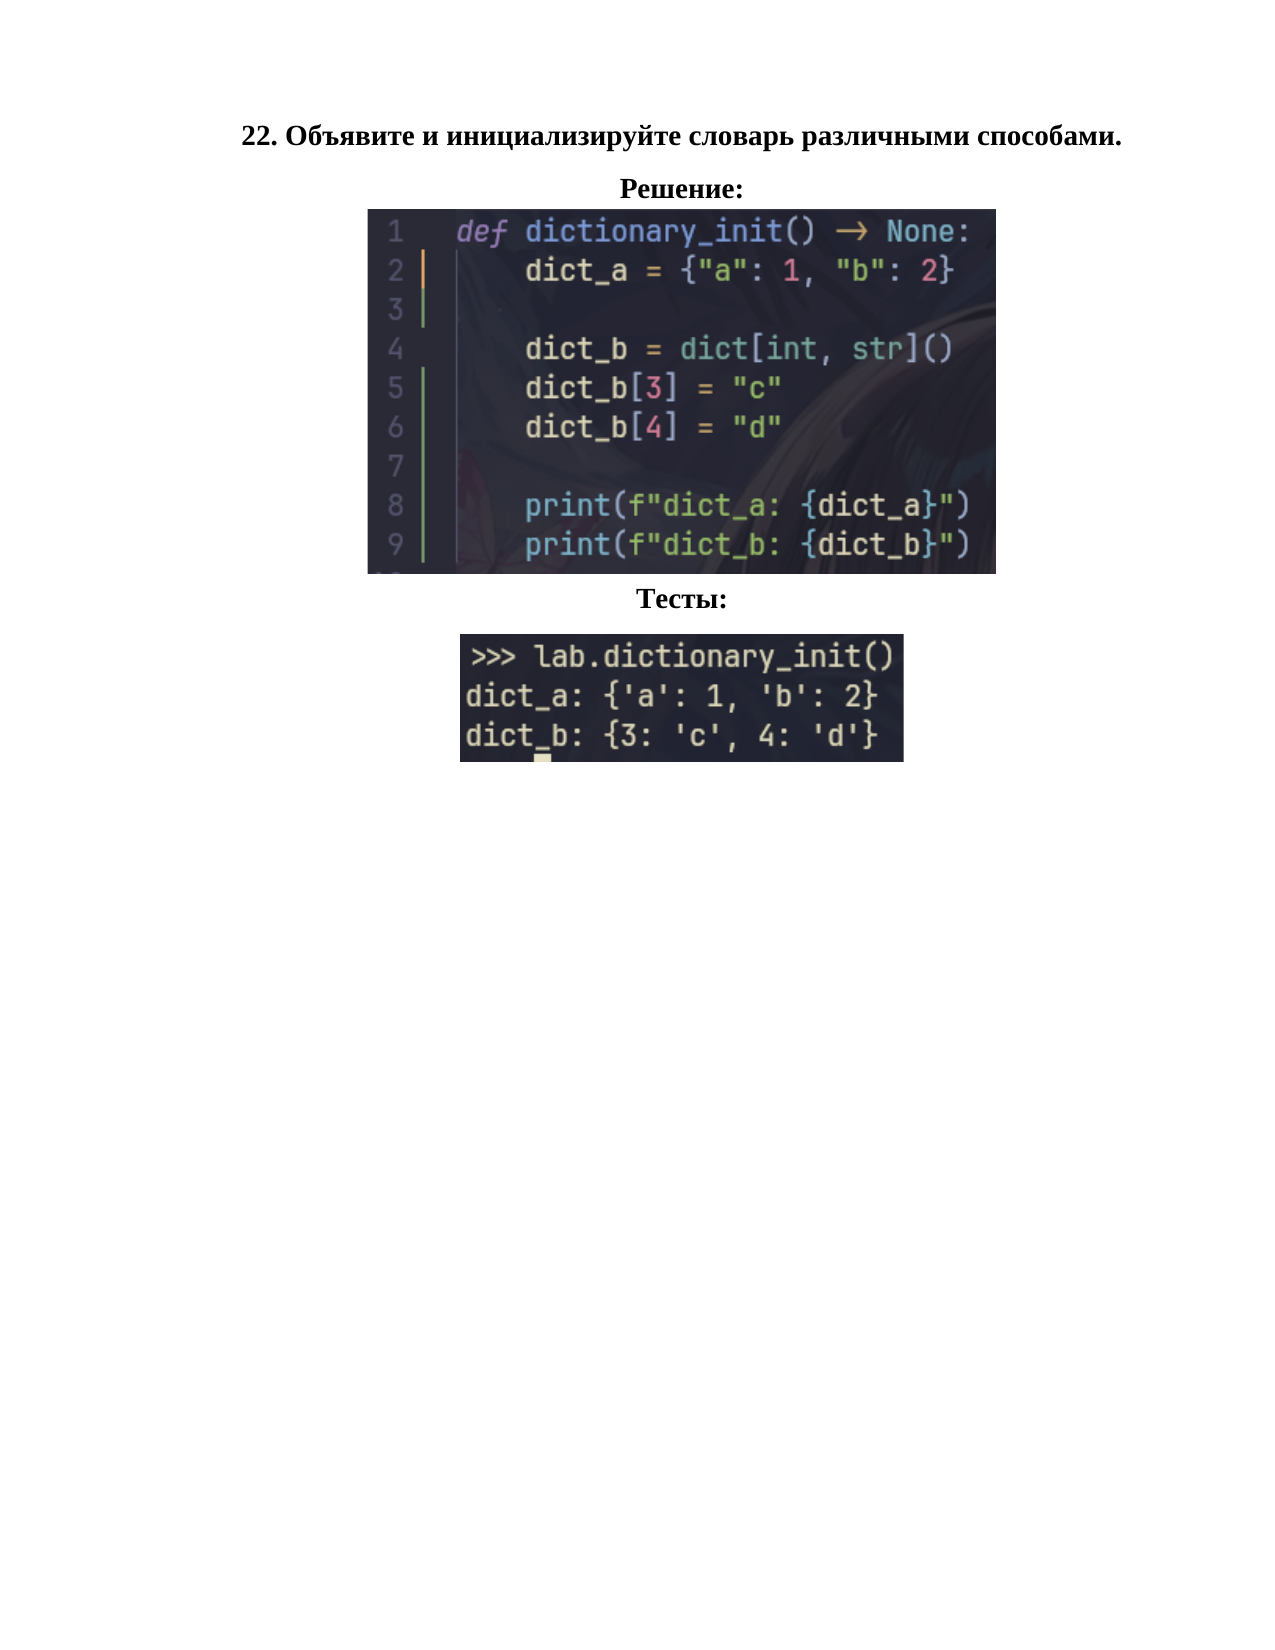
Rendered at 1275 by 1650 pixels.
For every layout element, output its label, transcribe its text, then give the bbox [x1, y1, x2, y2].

text Решение: [177, 171, 1186, 205]
text 22. Объявите и инициализируйте словарь различными способами. [177, 118, 1186, 152]
text Тесты: [177, 582, 1186, 615]
picture [367, 209, 996, 574]
picture [460, 634, 904, 762]
